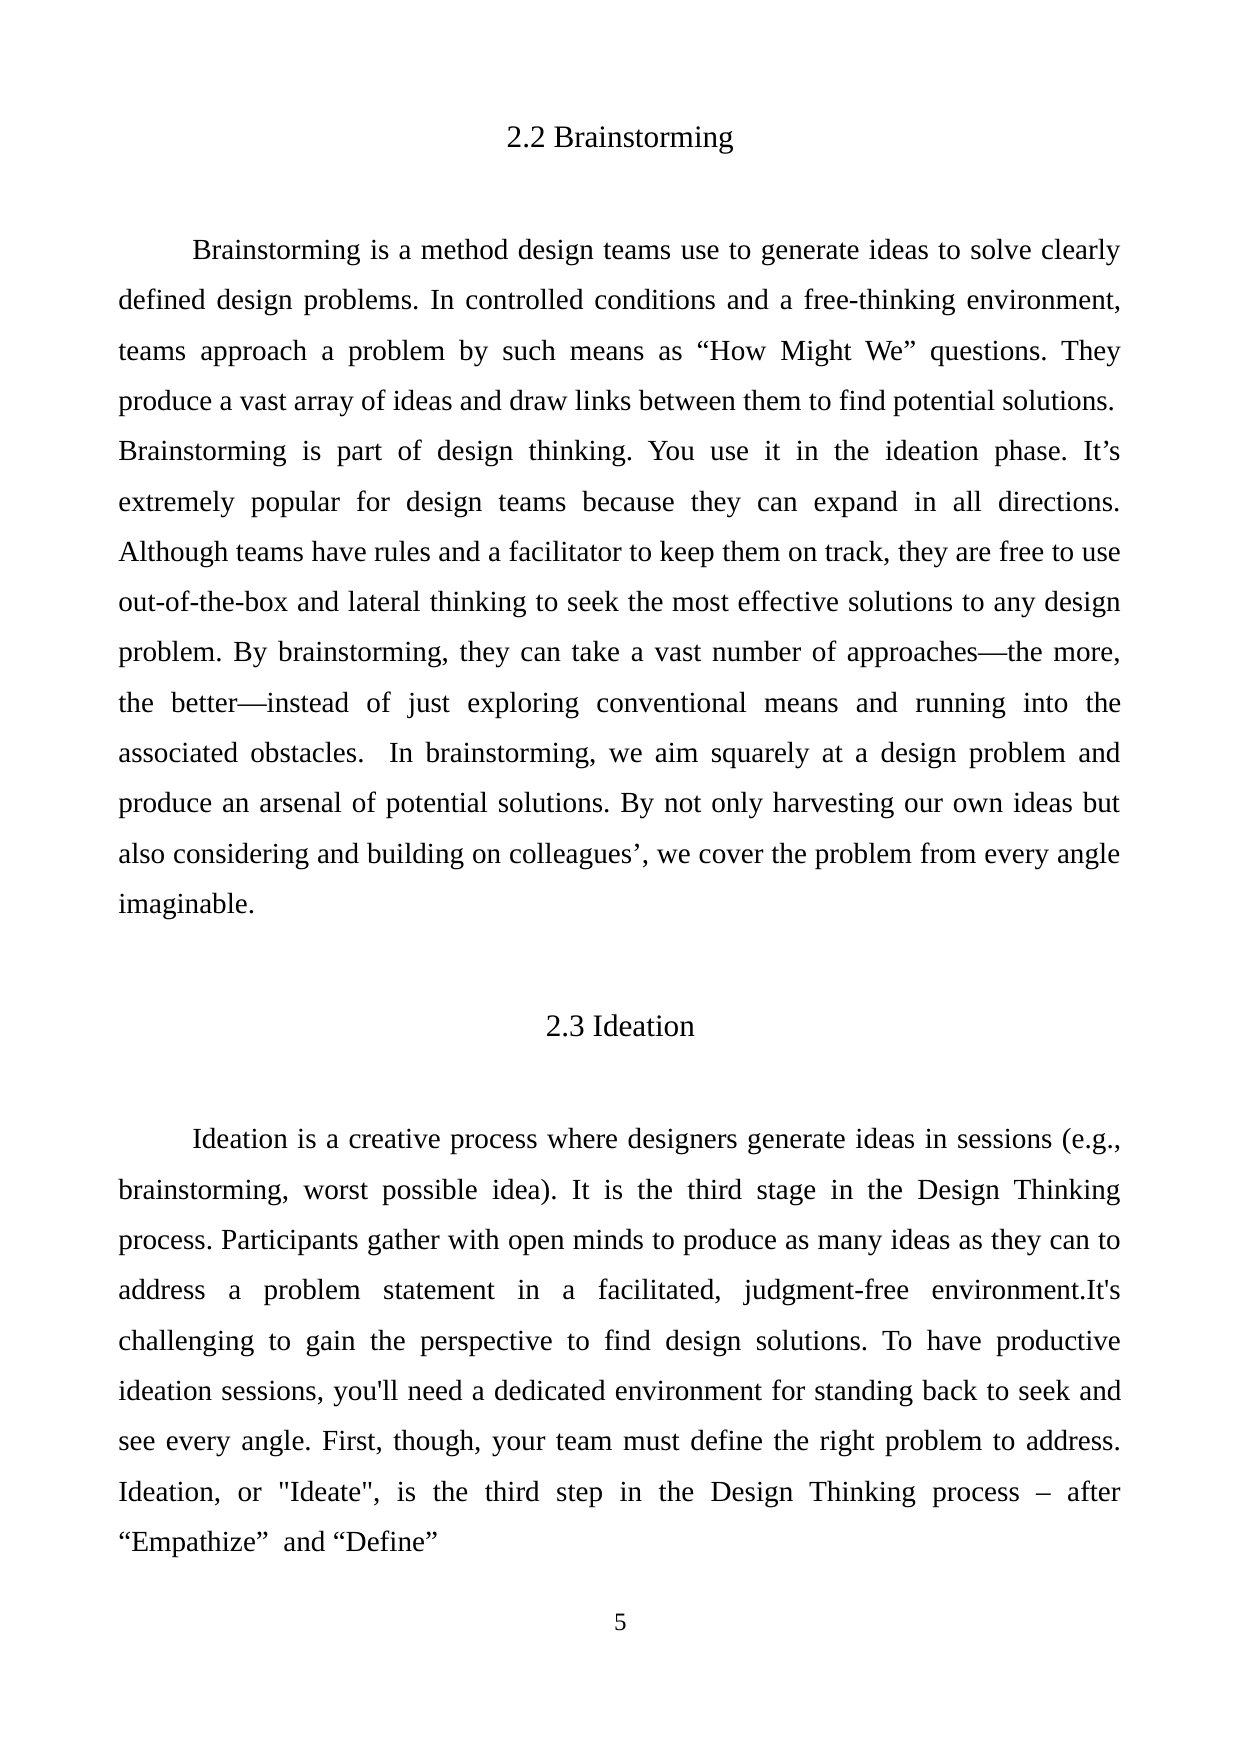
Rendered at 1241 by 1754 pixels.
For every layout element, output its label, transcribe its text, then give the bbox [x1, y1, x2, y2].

subtitle 2.3 Ideation [118, 1008, 1122, 1043]
text Brainstorming is a method design teams use to generate ideas to solve clearly defined design problems. In controlled conditions and a free-thinking environment, teams approach a problem by such means as “How Might We” questions. They produce a vast array of ideas and draw links between them to find potential solutions. [118, 232, 1122, 417]
text Brainstorming is part of design thinking. You use it in the ideation phase. It’s extremely popular for design teams because they can expand in all directions. Although teams have rules and a facilitator to keep them on track, they are free to use out-of-the-box and lateral thinking to seek the most effective solutions to any design problem. By brainstorming, they can take a vast number of approaches—the more, the better—instead of just exploring conventional means and running into the associated obstacles. In brainstorming, we aim squarely at a design problem and produce an arsenal of potential solutions. By not only harvesting our own ideas but also considering and building on colleagues’, we cover the problem from every angle imaginable. [118, 433, 1122, 920]
subtitle 2.2 Brainstorming [118, 118, 1122, 154]
text Ideation is a creative process where designers generate ideas in sessions (e.g., brainstorming, worst possible idea). It is the third stage in the Design Thinking process. Participants gather with open minds to produce as many ideas as they can to address a problem statement in a facilitated, judgment-free environment.It's challenging to gain the perspective to find design solutions. To have productive ideation sessions, you'll need a dedicated environment for standing back to seek and see every angle. First, though, your team must define the right problem to address. Ideation, or "Ideate", is the third step in the Design Thinking process – after “Empathize” and “Define” [118, 1122, 1122, 1558]
